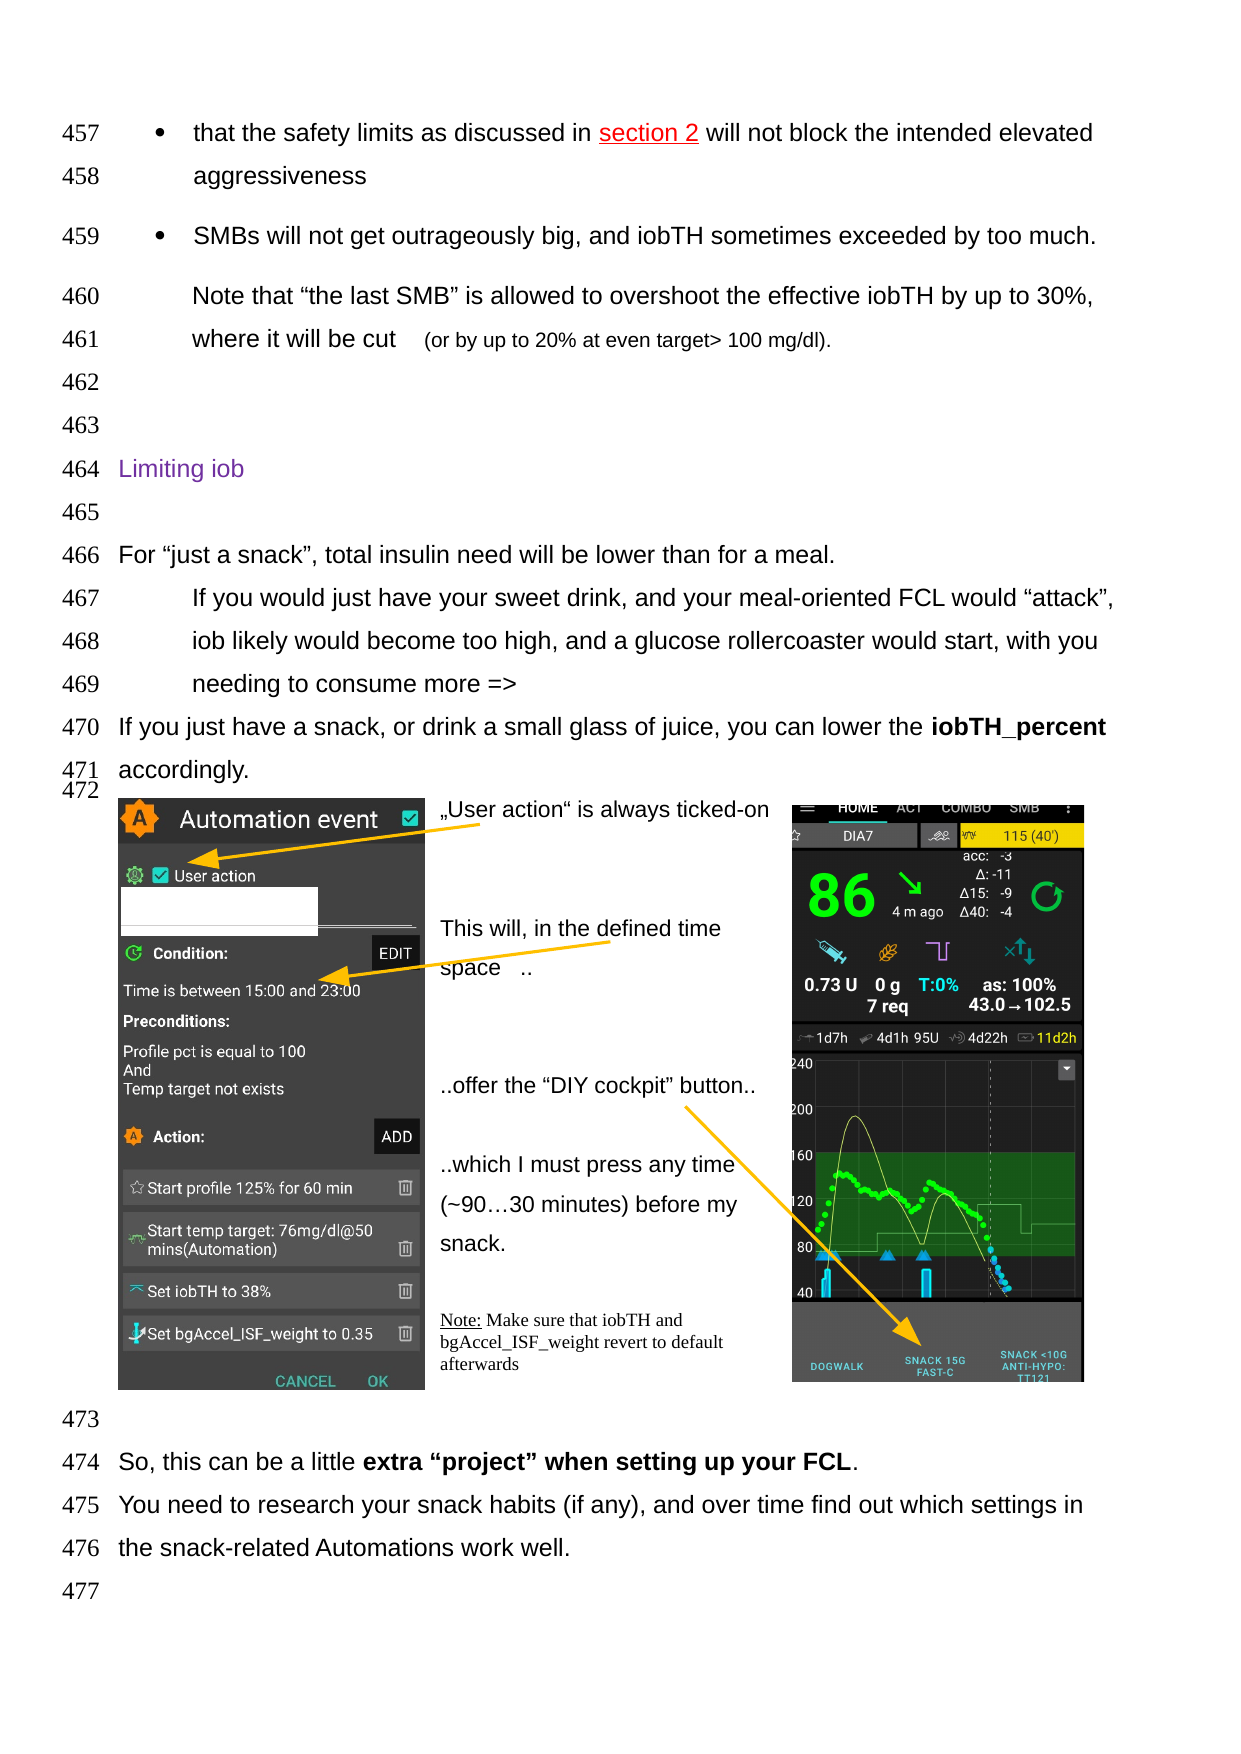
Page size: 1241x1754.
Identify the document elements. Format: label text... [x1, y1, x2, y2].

list SMBs will not get outrageously big, and iobTH sometimes exceeded by too much. [156, 221, 1122, 250]
text If you just have a snack, or drink a small glass of juice, you can lower the iobTH_percent accordingly. [118, 712, 1122, 784]
text ..offer the “DIY cockpit” button.. [440, 1072, 777, 1099]
text For “just a snack”, total insulin need will be lower than for a meal. [118, 540, 1122, 568]
text You need to research your snack habits (if any), and over time find out which settings in the snack-related Automations work well. [118, 1490, 1122, 1562]
list that the safety limits as discussed in section 2 will not block the intended elevated aggressiveness [156, 118, 1122, 190]
text „User action“ is always ticked-on [440, 796, 777, 822]
text If you would just have your sweet drink, and your meal-oriented FCL would “attack”, iob likely would become too high, and a glucose rollercoaster would start, with you needing to consume more => [192, 583, 1122, 698]
text This will, in the defined time space .. [440, 914, 777, 980]
text So, this can be a little extra “project” when setting up your FCL. [118, 1447, 1122, 1476]
text Note that “the last SMB” is allowed to overshoot the effective iobTH by up to 30%, where it will be cut (or by up to 20% at even target> 100 mg/dl). [192, 281, 1122, 353]
text Limiting iob [118, 453, 1122, 482]
text Note: Make sure that iobTH and bgAccel_ISF_weight revert to default afterwards [440, 1309, 777, 1374]
text ..which I must press any time (~90…30 minutes) before my snack. [440, 1151, 777, 1257]
text Snack 15g fast-C [136, 894, 303, 919]
